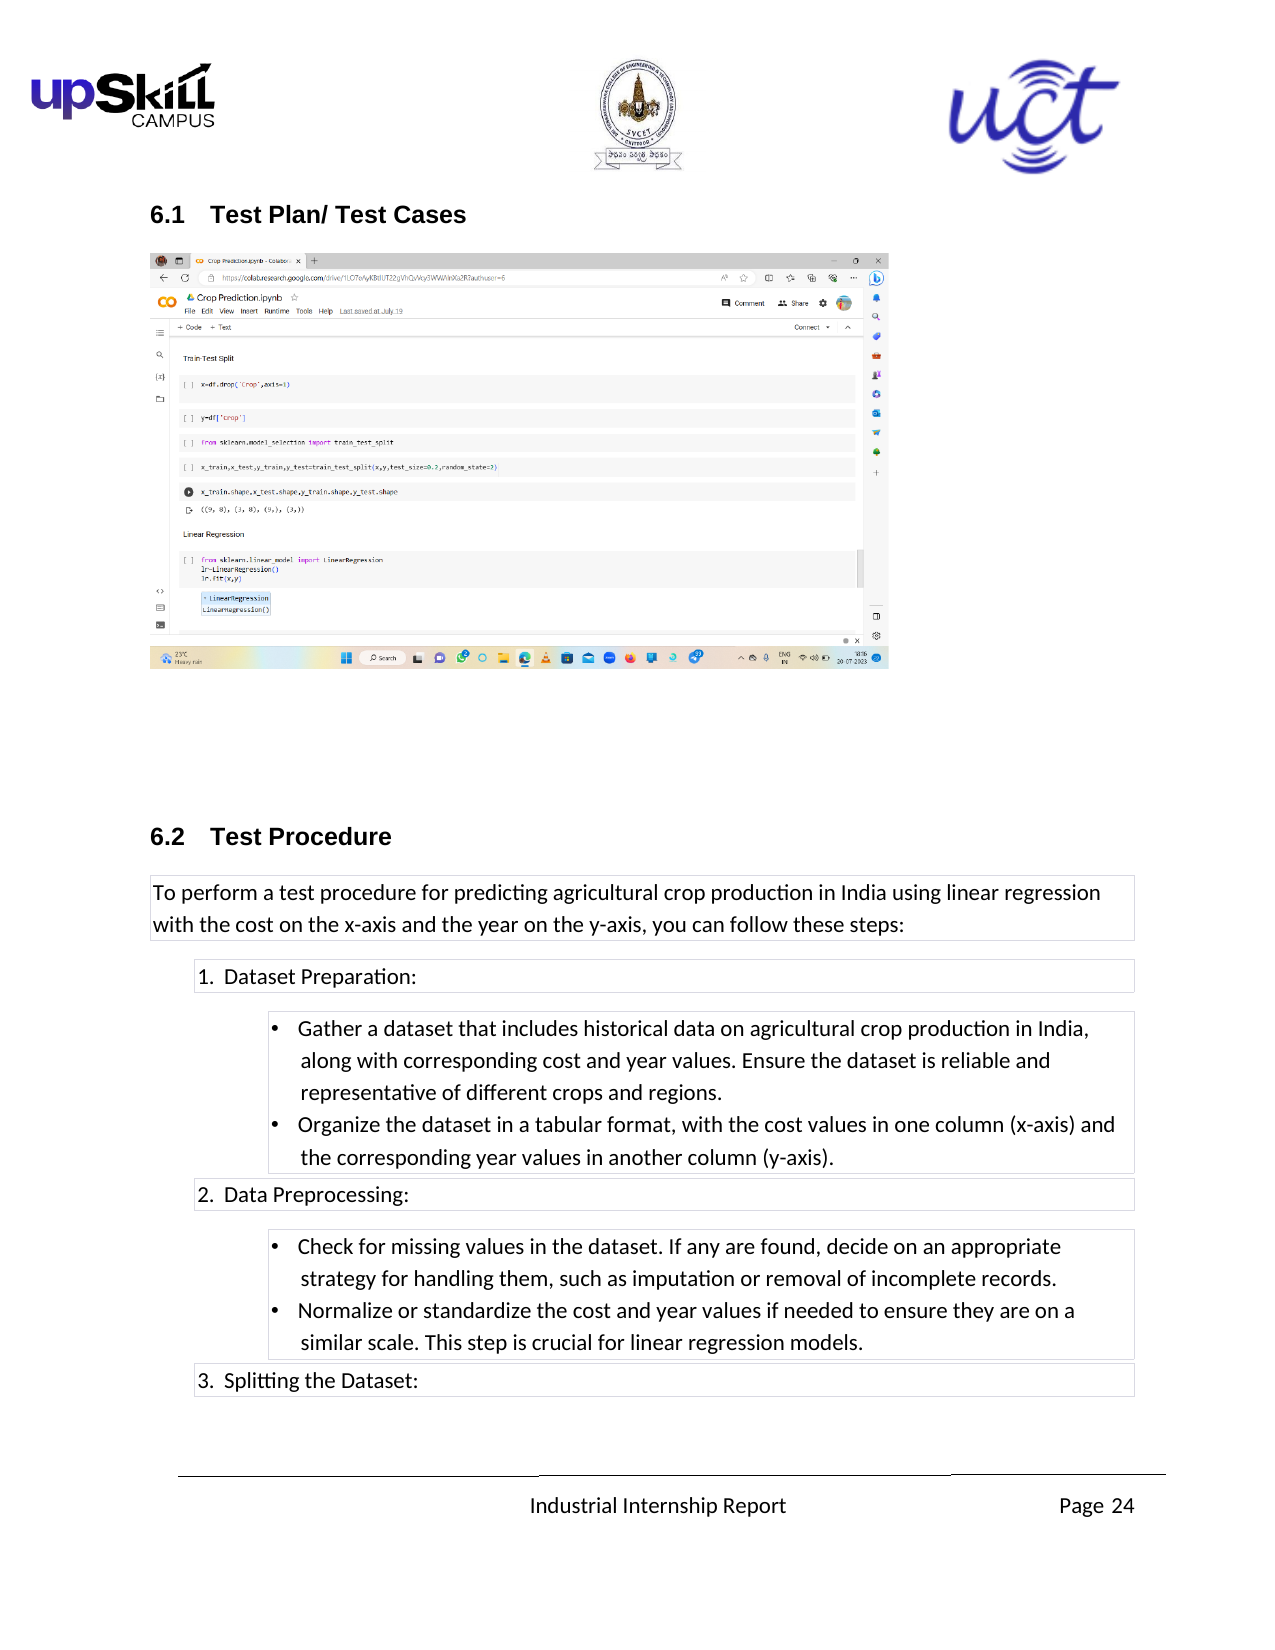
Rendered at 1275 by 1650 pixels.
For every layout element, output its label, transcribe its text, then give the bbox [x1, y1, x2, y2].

subtitle Test Procedure [150, 825, 1134, 850]
list Dataset Preparation: [195, 960, 1134, 992]
text To perform a test procedure for predicting agricultural crop production in India using linear regression with the cost on the x-axis and the year on the y-axis, you can follow these steps: [151, 876, 1134, 940]
list Organize the dataset in a tabular format, with the cost values in one column (x-axis) and the corresponding year values in another column (y-axis). [269, 1108, 1134, 1173]
subtitle Test Plan/ Test Cases [150, 204, 1134, 229]
list Splitting the Dataset: [195, 1364, 1134, 1396]
list Check for missing values in the dataset. If any are found, decide on an appropriate strategy for handling them, such as imputation or removal of incomplete records. [269, 1230, 1134, 1292]
list Data Preprocessing: [195, 1179, 1134, 1210]
list Normalize or standardize the cost and year values if needed to ensure they are on a similar scale. This step is crucial for linear regression models. [269, 1294, 1134, 1359]
list Gather a dataset that includes historical data on agricultural crop production in India, along with corresponding cost and year values. Ensure the dataset is reliable and representative of different crops and regions. [269, 1012, 1134, 1106]
